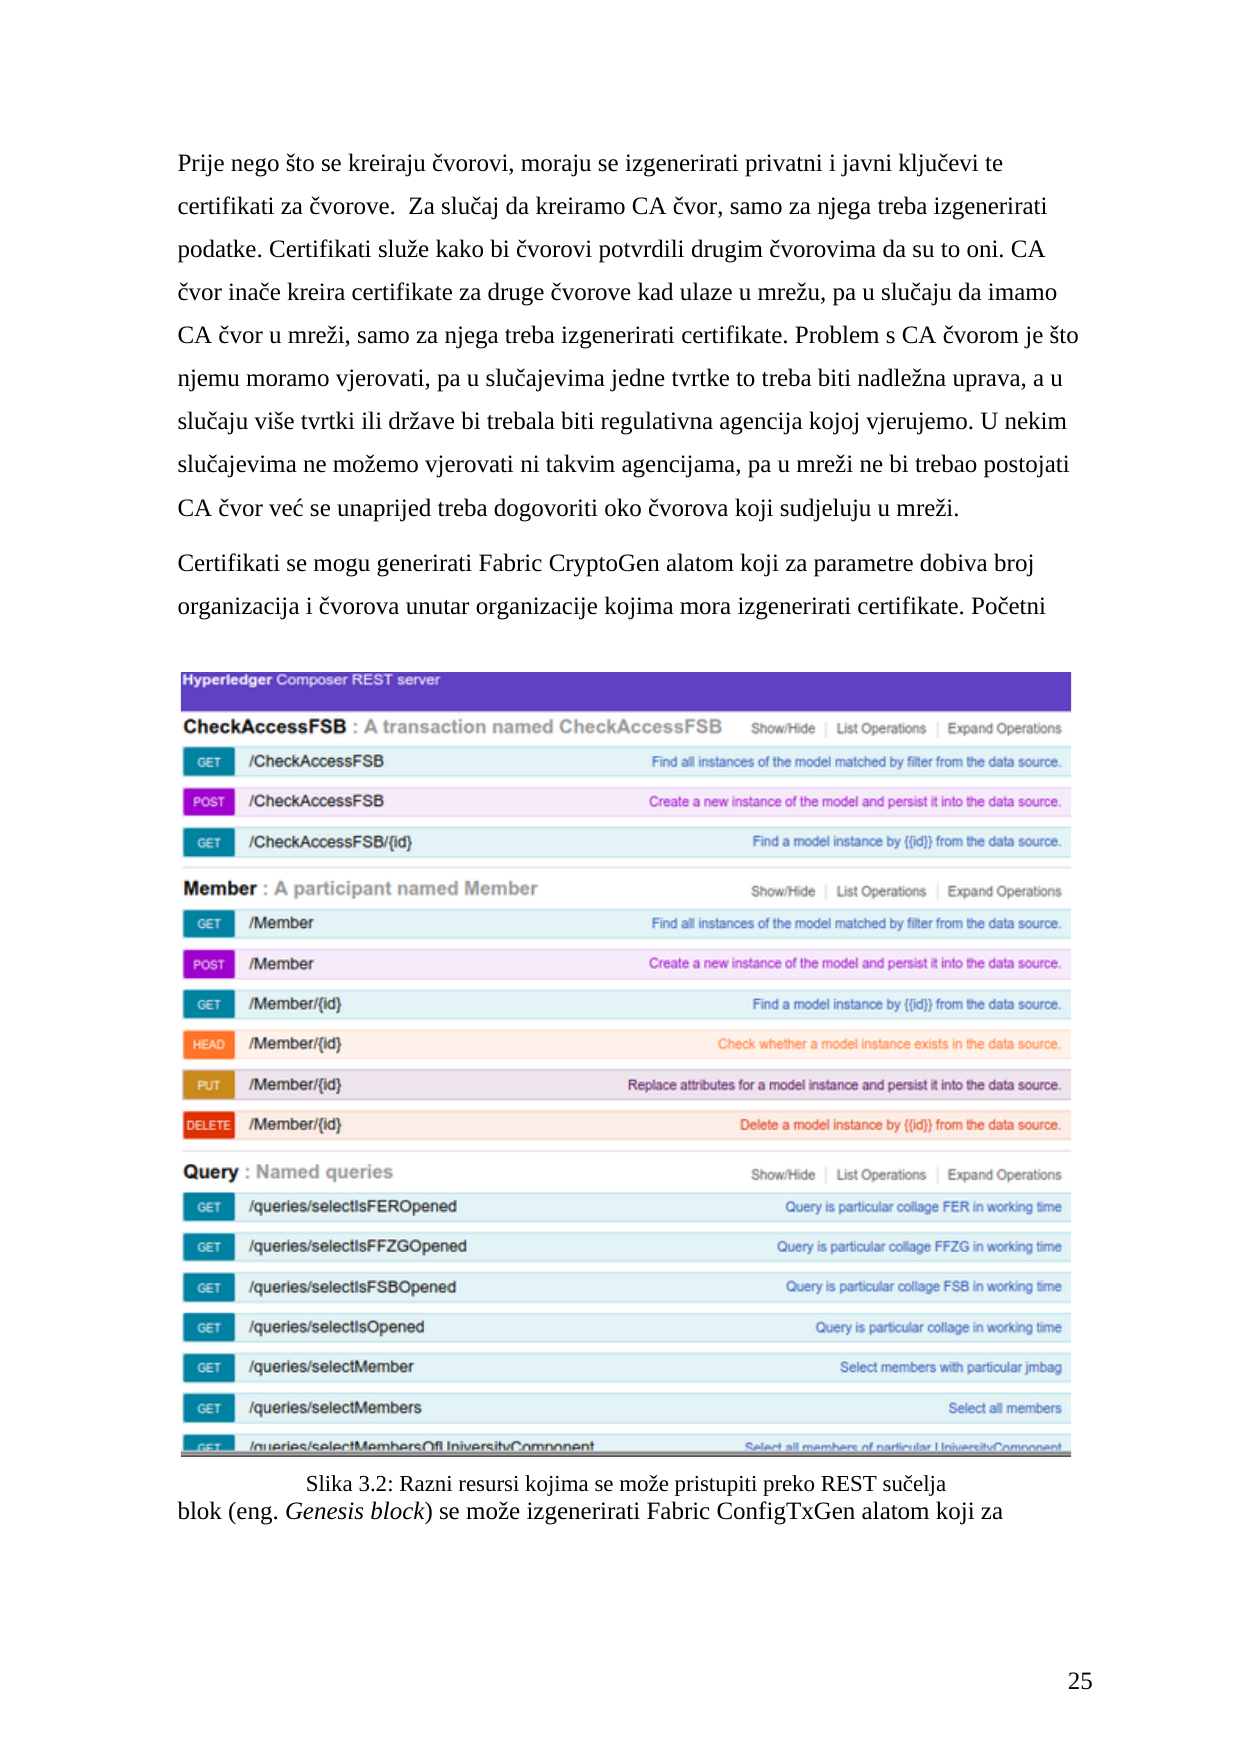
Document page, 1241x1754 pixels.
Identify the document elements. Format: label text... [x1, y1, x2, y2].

text Prije nego što se kreiraju čvorovi, moraju se izgenerirati privatni i javni ključevi te certifikati za čvorove. Za slučaj da kreiramo CA čvor, samo za njega treba izgenerirati podatke. Certifikati služe kako bi čvorovi potvrdili drugim čvorovima da su to oni. CA čvor inače kreira certifikate za druge čvorove kad ulaze u mrežu, pa u slučaju da imamo CA čvor u mreži, samo za njega treba izgenerirati certifikate. Problem s CA čvorom je što njemu moramo vjerovati, pa u slučajevima jedne tvrtke to treba biti nadležna uprava, a u slučaju više tvrtki ili države bi trebala biti regulativna agencija kojoj vjerujemo. U nekim slučajevima ne možemo vjerovati ni takvim agencijama, pa u mreži ne bi trebao postojati CA čvor već se unaprijed treba dogovoriti oko čvorova koji sudjeluju u mreži. [177, 148, 1092, 521]
text Slika 3.2: Razni resursi kojima se može pristupiti preko REST sučelja [181, 1457, 1071, 1496]
picture [180, 672, 1072, 1457]
text Certifikati se mogu generirati Fabric CryptoGen alatom koji za parametre dobiva broj organizacija i čvorova unutar organizacije kojima mora izgenerirati certifikate. Početni blok (eng. Genesis block) se može izgenerirati Fabric ConfigTxGen alatom koji za [177, 548, 1092, 1525]
